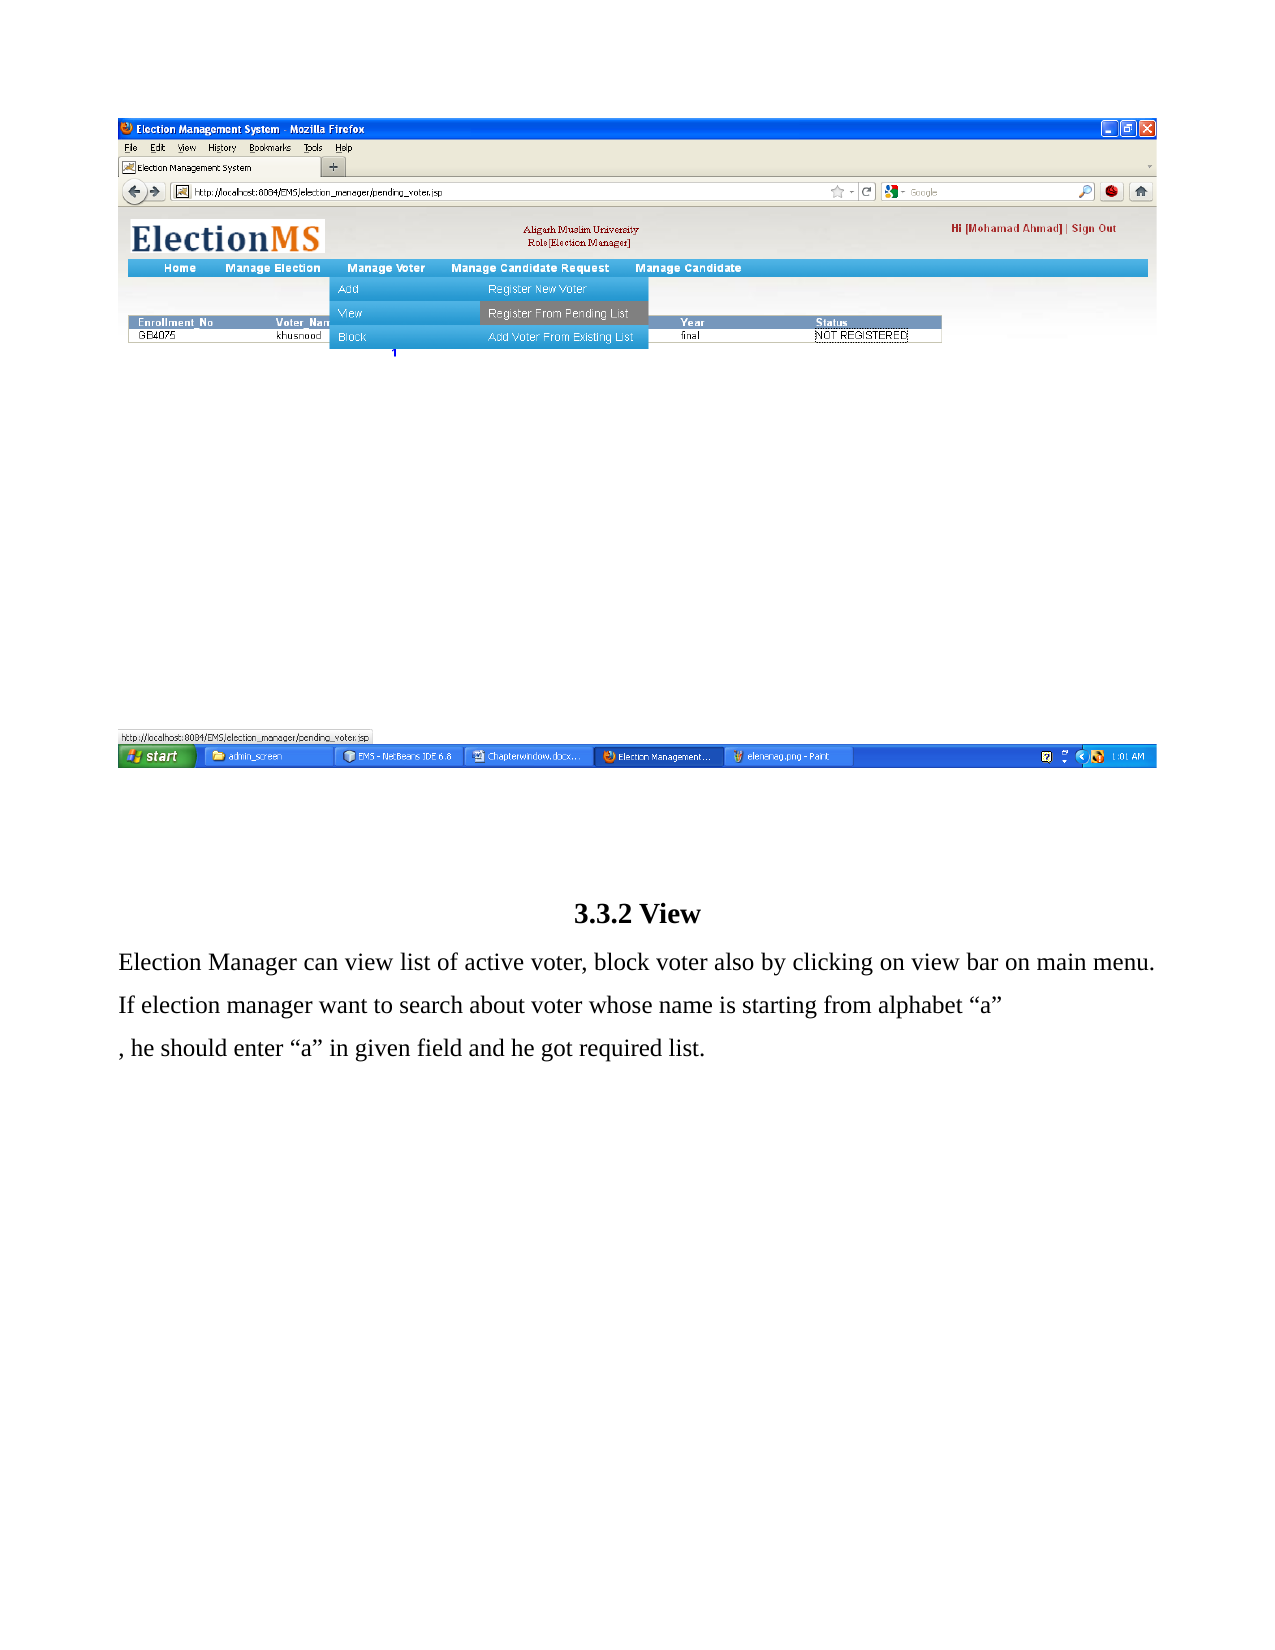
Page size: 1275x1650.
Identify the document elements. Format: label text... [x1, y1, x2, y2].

text , he should enter “a” in given field and he got required list. [118, 1033, 1157, 1062]
text 3.3.2 View [118, 897, 1157, 930]
text Election Manager can view list of active voter, block voter also by clicking on view bar on main menu. If election manager want to search about voter whose name is starting from alphabet “a” [118, 947, 1157, 1019]
picture [118, 118, 1157, 768]
